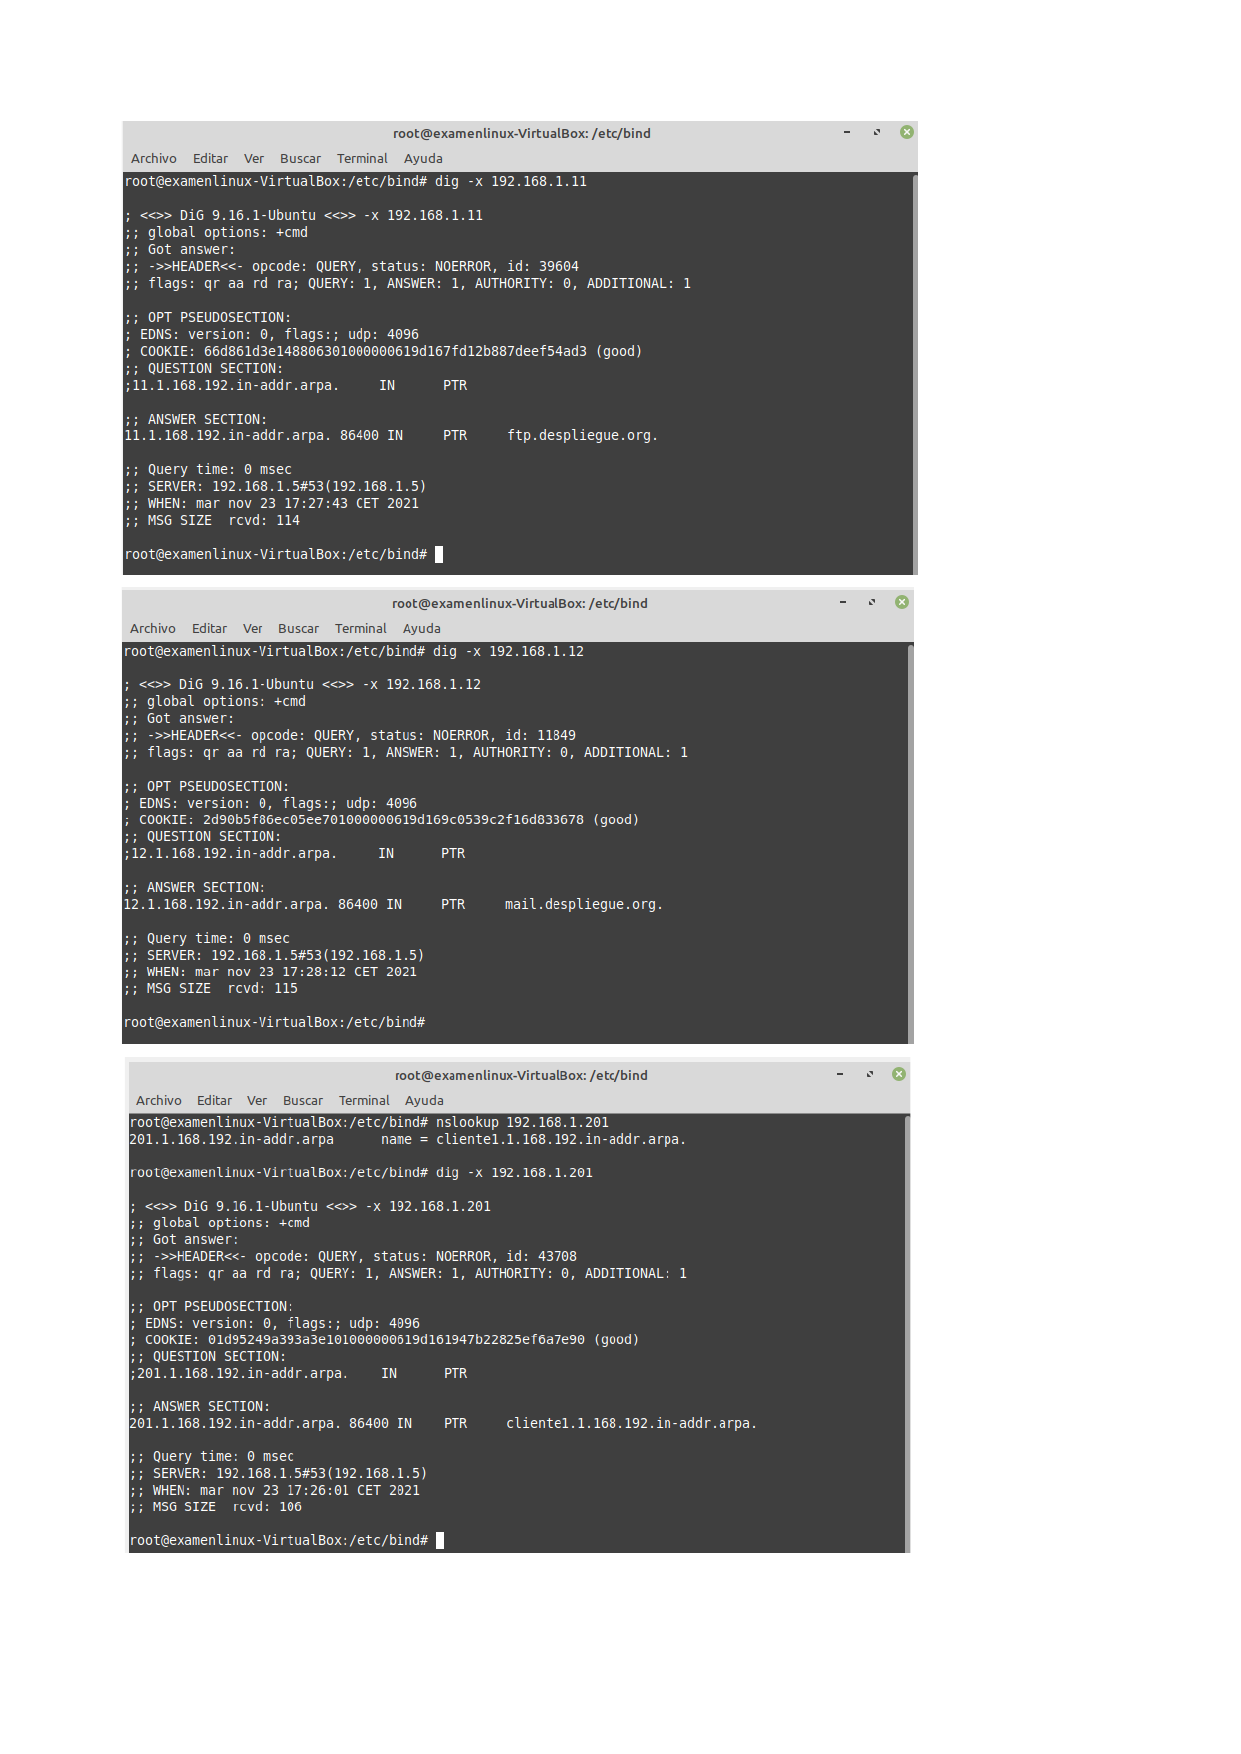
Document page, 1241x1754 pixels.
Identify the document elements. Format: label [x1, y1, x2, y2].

picture [811, 121, 918, 575]
picture [805, 1057, 911, 1553]
picture [808, 587, 914, 1044]
